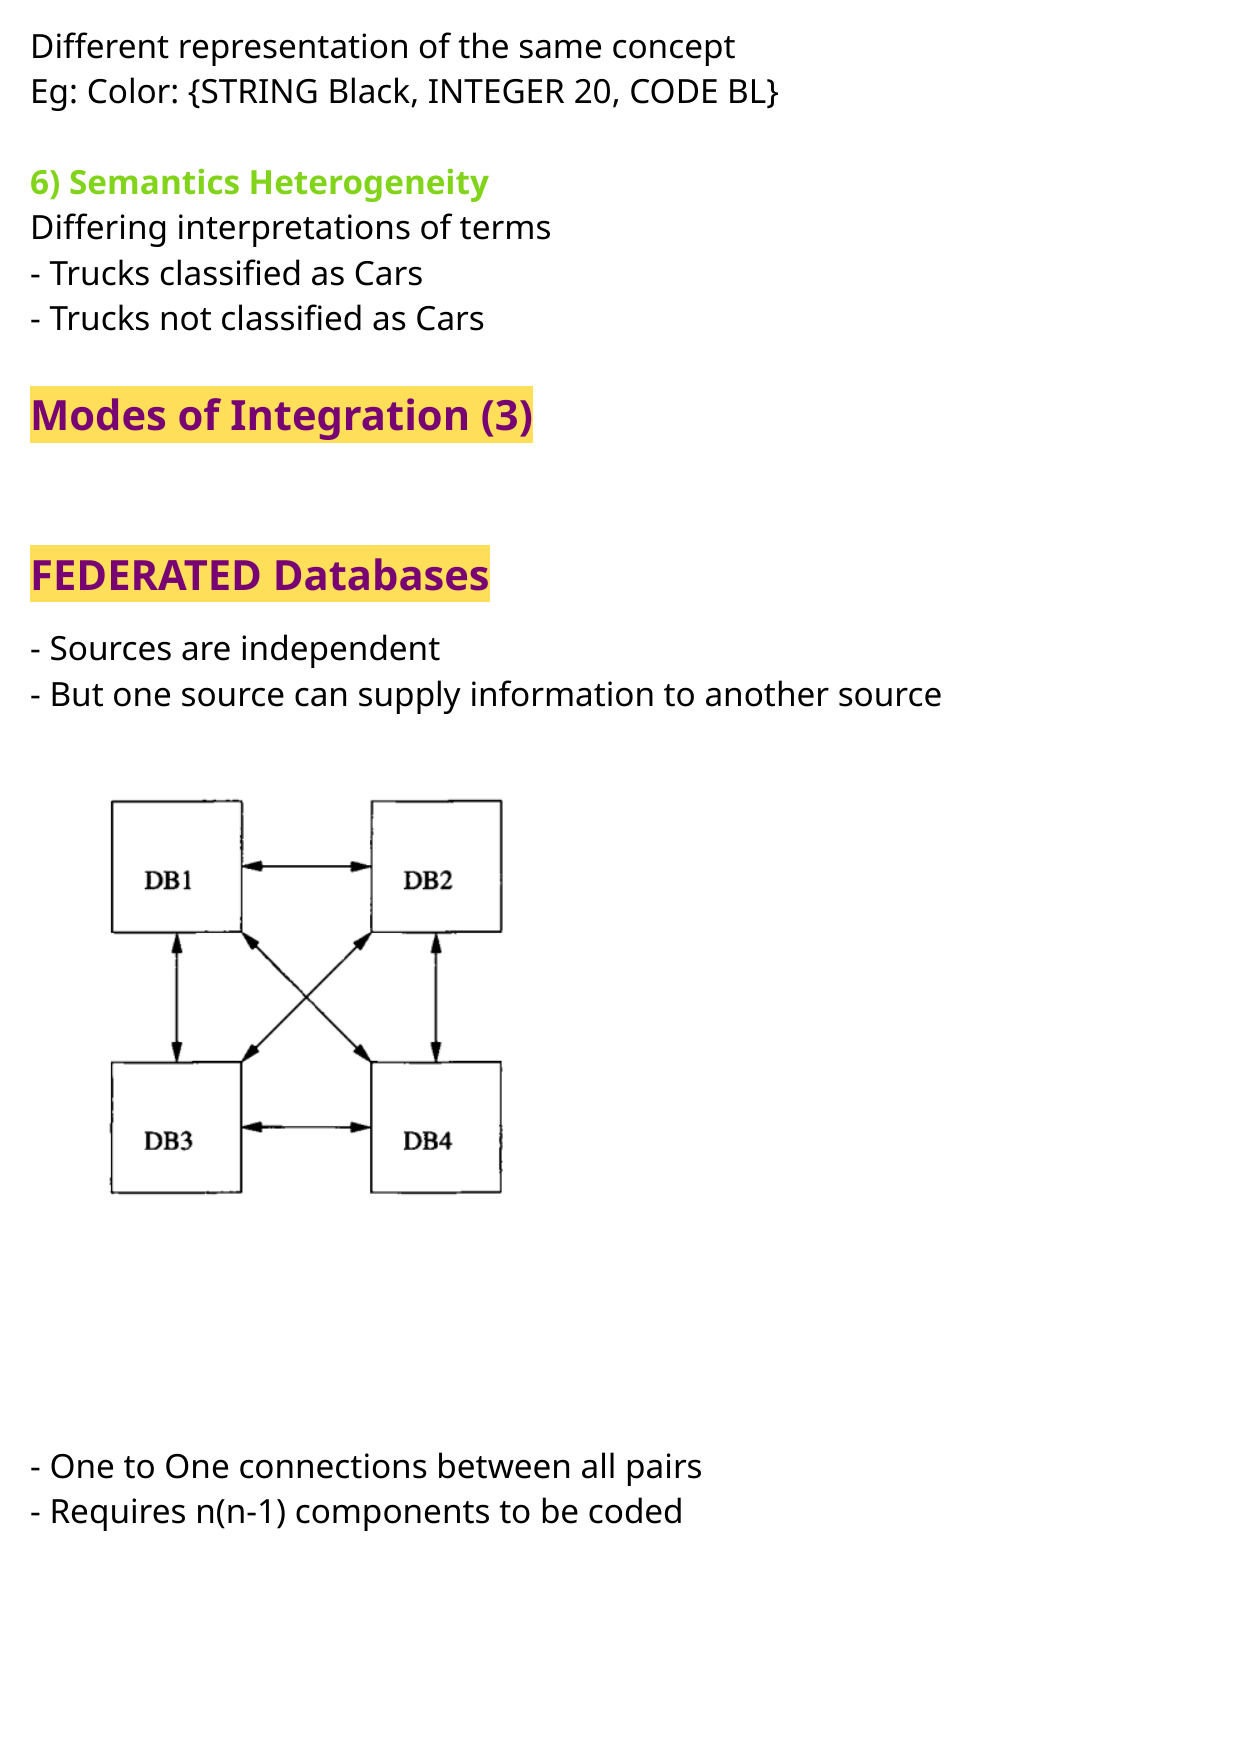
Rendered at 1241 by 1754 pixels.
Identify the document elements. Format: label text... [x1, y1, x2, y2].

subtitle FEDERATED Databases [30, 545, 1211, 602]
subtitle Modes of Integration (3) [30, 386, 1211, 443]
picture [61, 770, 543, 1219]
subtitle Different representation of the same concept [30, 22, 1211, 68]
subtitle - One to One connections between all pairs [30, 1443, 1211, 1488]
subtitle - Trucks not classified as Cars [30, 295, 1211, 340]
subtitle - Sources are independent [30, 625, 1211, 671]
subtitle 6) Semantics Heterogeneity [30, 159, 1211, 204]
subtitle Eg: Color: {STRING Black, INTEGER 20, CODE BL} [30, 68, 1211, 113]
subtitle Differing interpretations of terms [30, 204, 1211, 249]
subtitle - Requires n(n-1) components to be coded [30, 1488, 1211, 1533]
subtitle - But one source can supply information to another source [30, 671, 1211, 716]
subtitle - Trucks classified as Cars [30, 249, 1211, 295]
